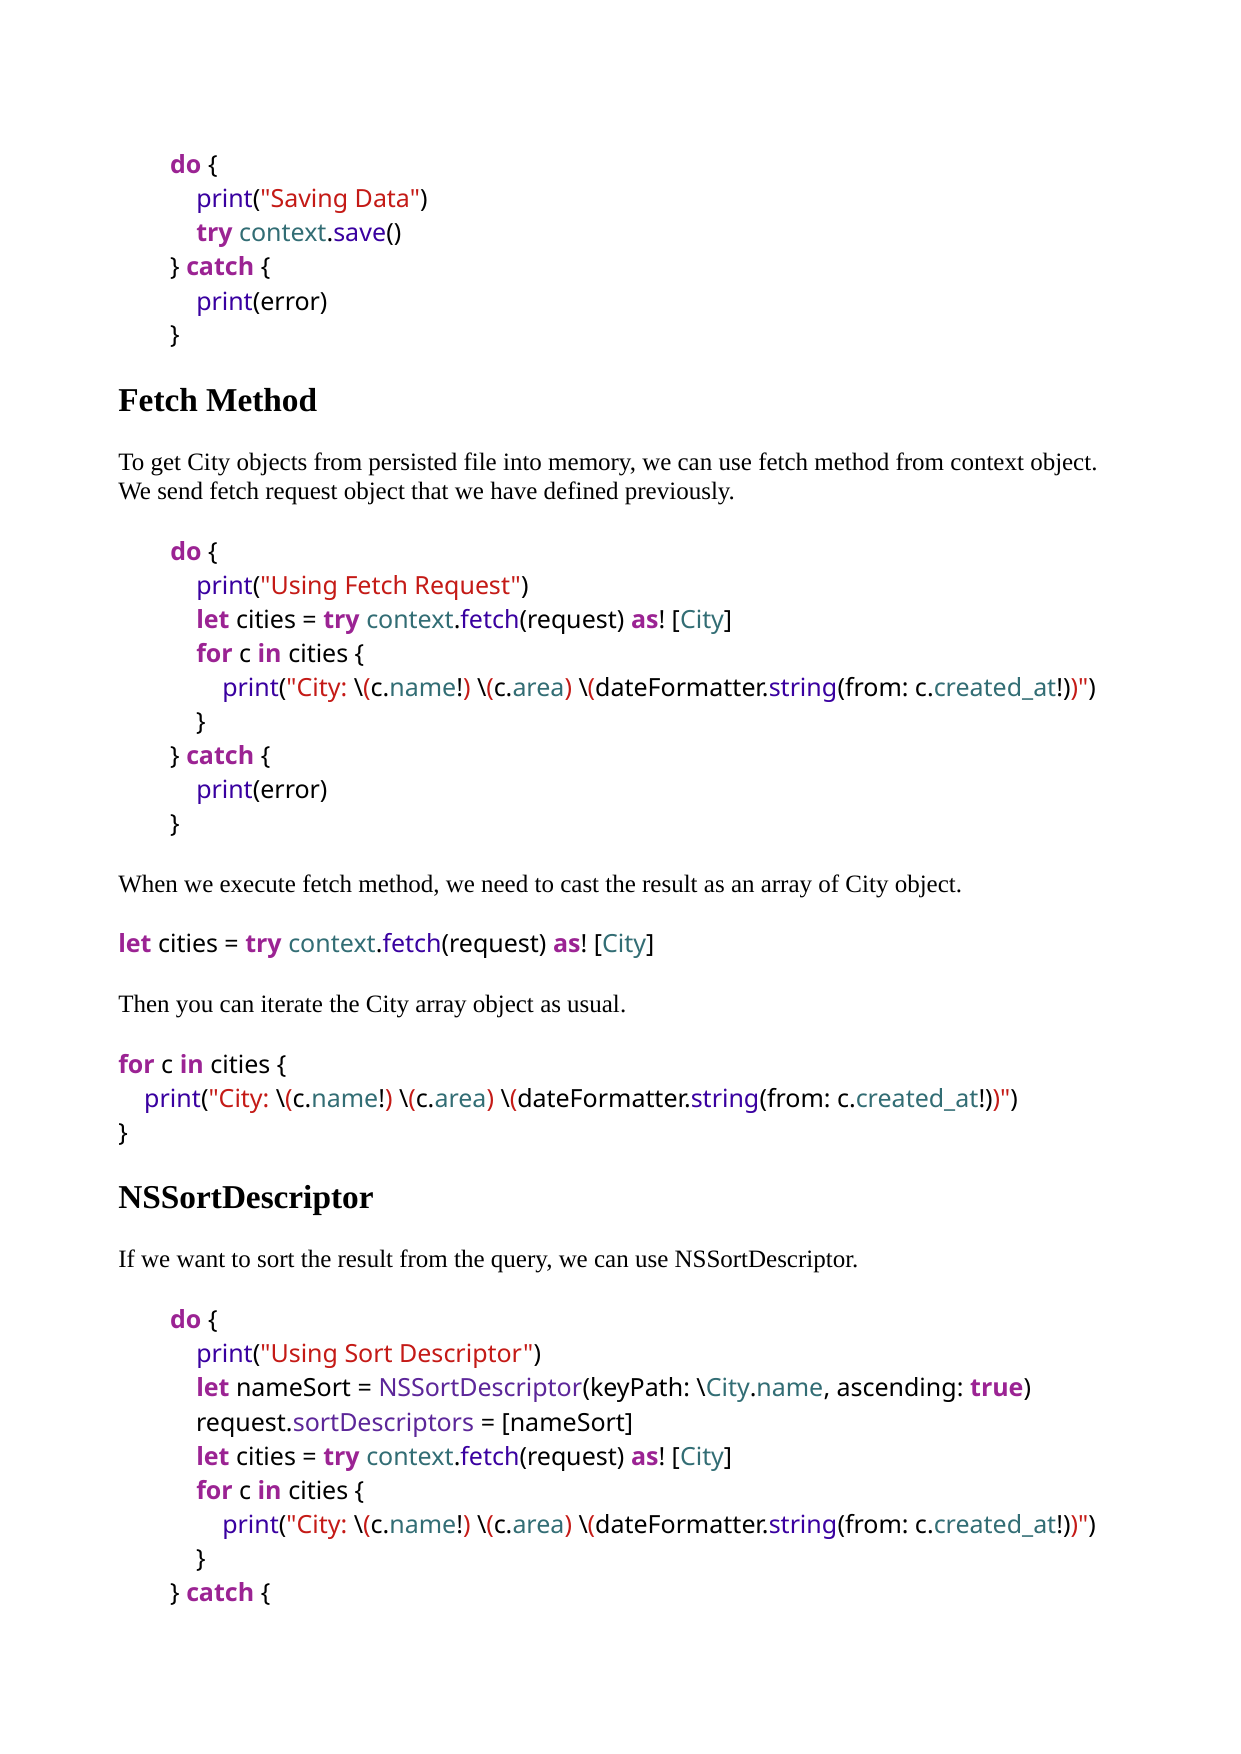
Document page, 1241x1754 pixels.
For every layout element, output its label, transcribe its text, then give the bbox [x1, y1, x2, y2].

text print(error) [118, 283, 1122, 317]
text To get City objects from persisted file into memory, we can use fetch method from context object. We send fetch request object that we have defined previously. [118, 447, 1122, 504]
text do { [118, 533, 1122, 567]
text } [118, 1114, 1122, 1149]
text } [118, 704, 1122, 738]
text Then you can iterate the City array object as usual. [118, 989, 1122, 1018]
text } [118, 1540, 1122, 1574]
text } catch { [118, 249, 1122, 283]
text When we execute fetch method, we need to cast the result as an array of City object. [118, 869, 1122, 897]
text let cities = try context.fetch(request) as! [City] [118, 601, 1122, 636]
text try context.save() [118, 215, 1122, 249]
text NSSortDescriptor [118, 1177, 1122, 1216]
text } [118, 317, 1122, 351]
text } [118, 806, 1122, 840]
text print(error) [118, 772, 1122, 806]
text } catch { [118, 738, 1122, 772]
text do { [118, 147, 1122, 181]
text for c in cities { [118, 636, 1122, 669]
text do { [118, 1302, 1122, 1336]
text print("City: \(c.name!) \(c.area) \(dateFormatter.string(from: c.created_at!))") [118, 669, 1122, 704]
text If we want to sort the result from the query, we can use NSSortDescriptor. [118, 1244, 1122, 1273]
text for c in cities { [118, 1046, 1122, 1081]
text let nameSort = NSSortDescriptor(keyPath: \City.name, ascending: true) [118, 1370, 1122, 1404]
text print("City: \(c.name!) \(c.area) \(dateFormatter.string(from: c.created_at!))") [118, 1506, 1122, 1540]
text request.sortDescriptors = [nameSort] [118, 1404, 1122, 1438]
text } catch { [118, 1574, 1122, 1608]
text let cities = try context.fetch(request) as! [City] [118, 1438, 1122, 1472]
text print("Using Sort Descriptor") [118, 1336, 1122, 1370]
text Fetch Method [118, 380, 1122, 418]
text let cities = try context.fetch(request) as! [City] [118, 926, 1122, 960]
text print("Using Fetch Request") [118, 567, 1122, 601]
text for c in cities { [118, 1472, 1122, 1506]
text print("Saving Data") [118, 181, 1122, 215]
text print("City: \(c.name!) \(c.area) \(dateFormatter.string(from: c.created_at!))") [118, 1081, 1122, 1114]
